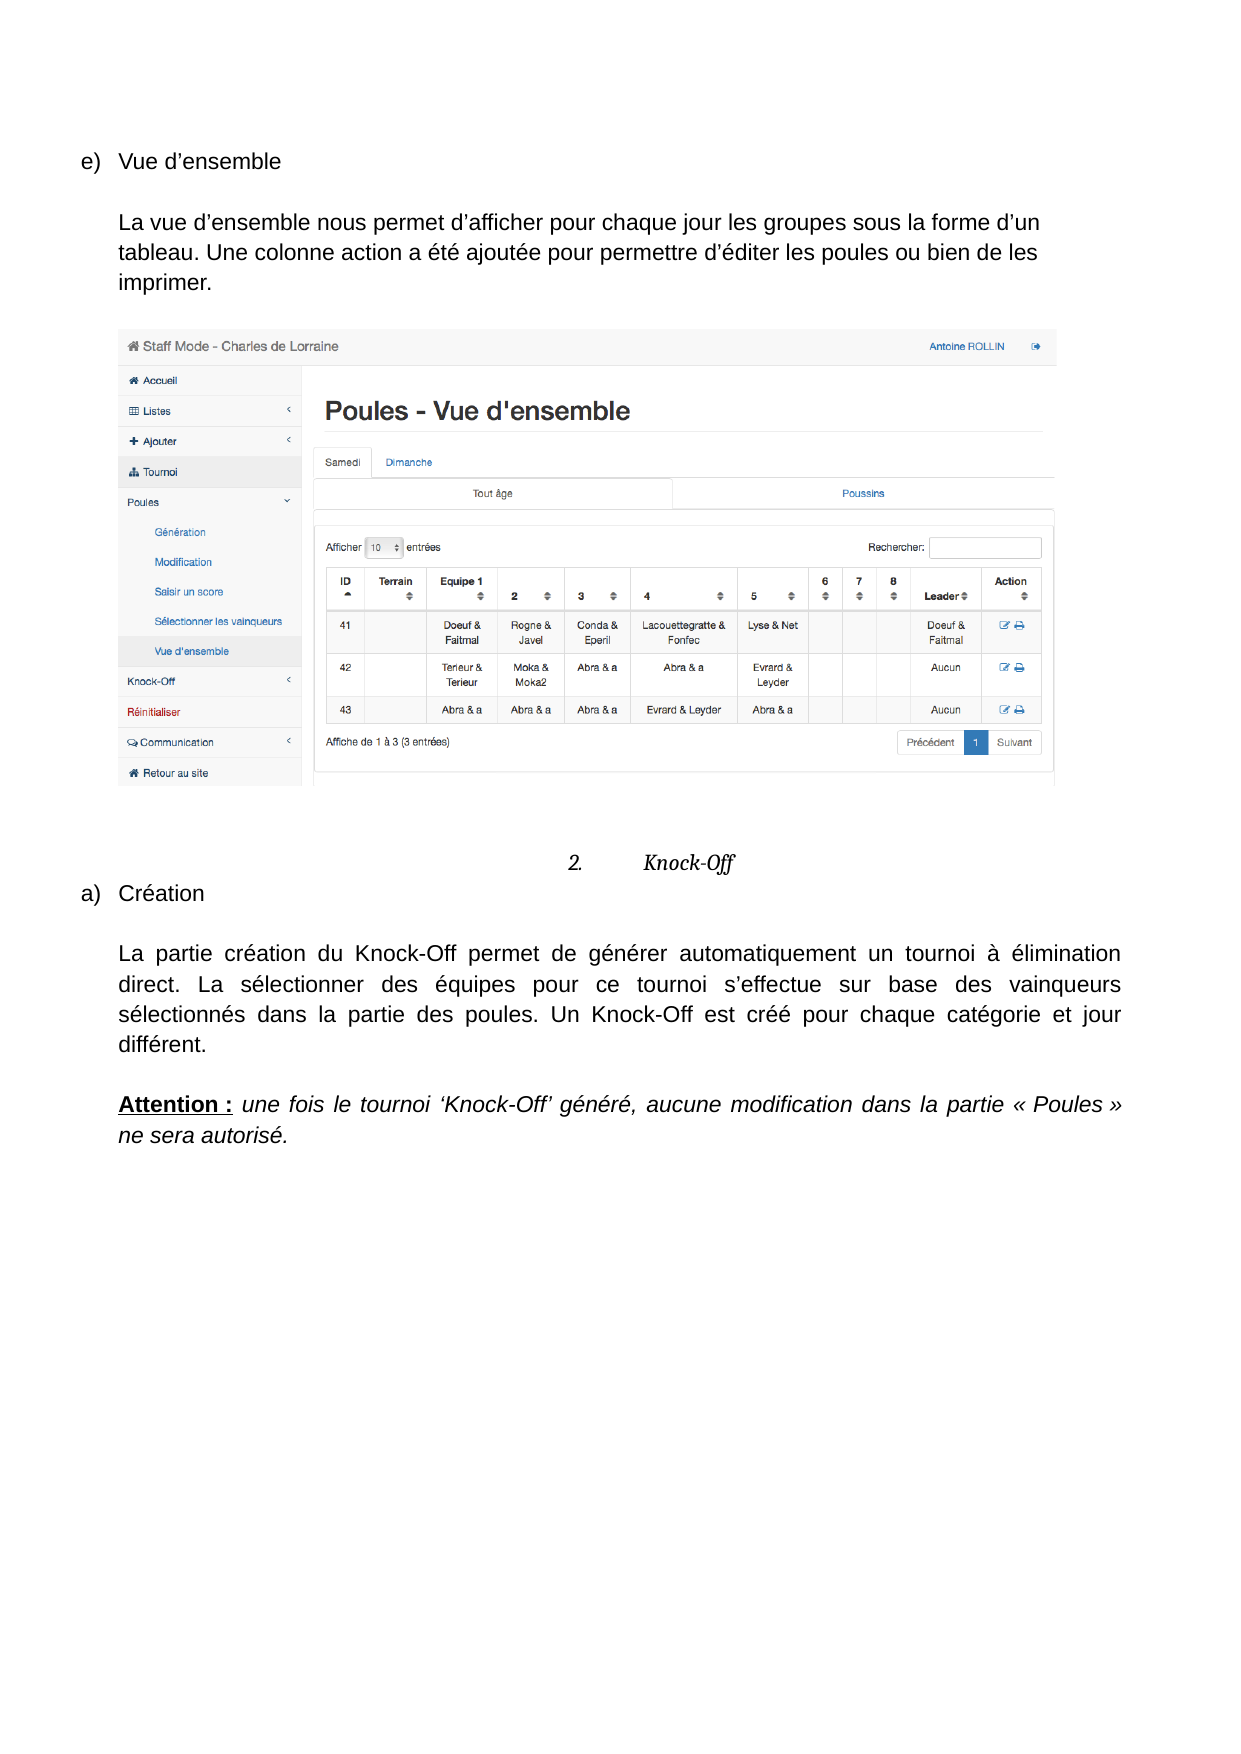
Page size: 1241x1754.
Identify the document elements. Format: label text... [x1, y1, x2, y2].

subtitle Knock-Off [381, 850, 1122, 876]
text La partie création du Knock-Off permet de générer automatiquement un tournoi à élimination direct. La sélectionner des équipes pour ce tournoi s’effectue sur base des vainqueurs sélectionnés dans la partie des poules. Un Knock-Off est créé pour chaque catégorie et jour différent. [118, 940, 1122, 1057]
picture [118, 329, 1057, 786]
text La vue d’ensemble nous permet d’afficher pour chaque jour les groupes sous la forme d’un tableau. Une colonne action a été ajoutée pour permettre d’éditer les poules ou bien de les imprimer. [118, 209, 1122, 296]
text Attention : une fois le tournoi ‘Knock-Off’ généré, aucune modification dans la partie « Poules » ne sera autorisé. [118, 1091, 1122, 1148]
list Création [81, 880, 1122, 906]
list Vue d’ensemble [81, 148, 1122, 175]
